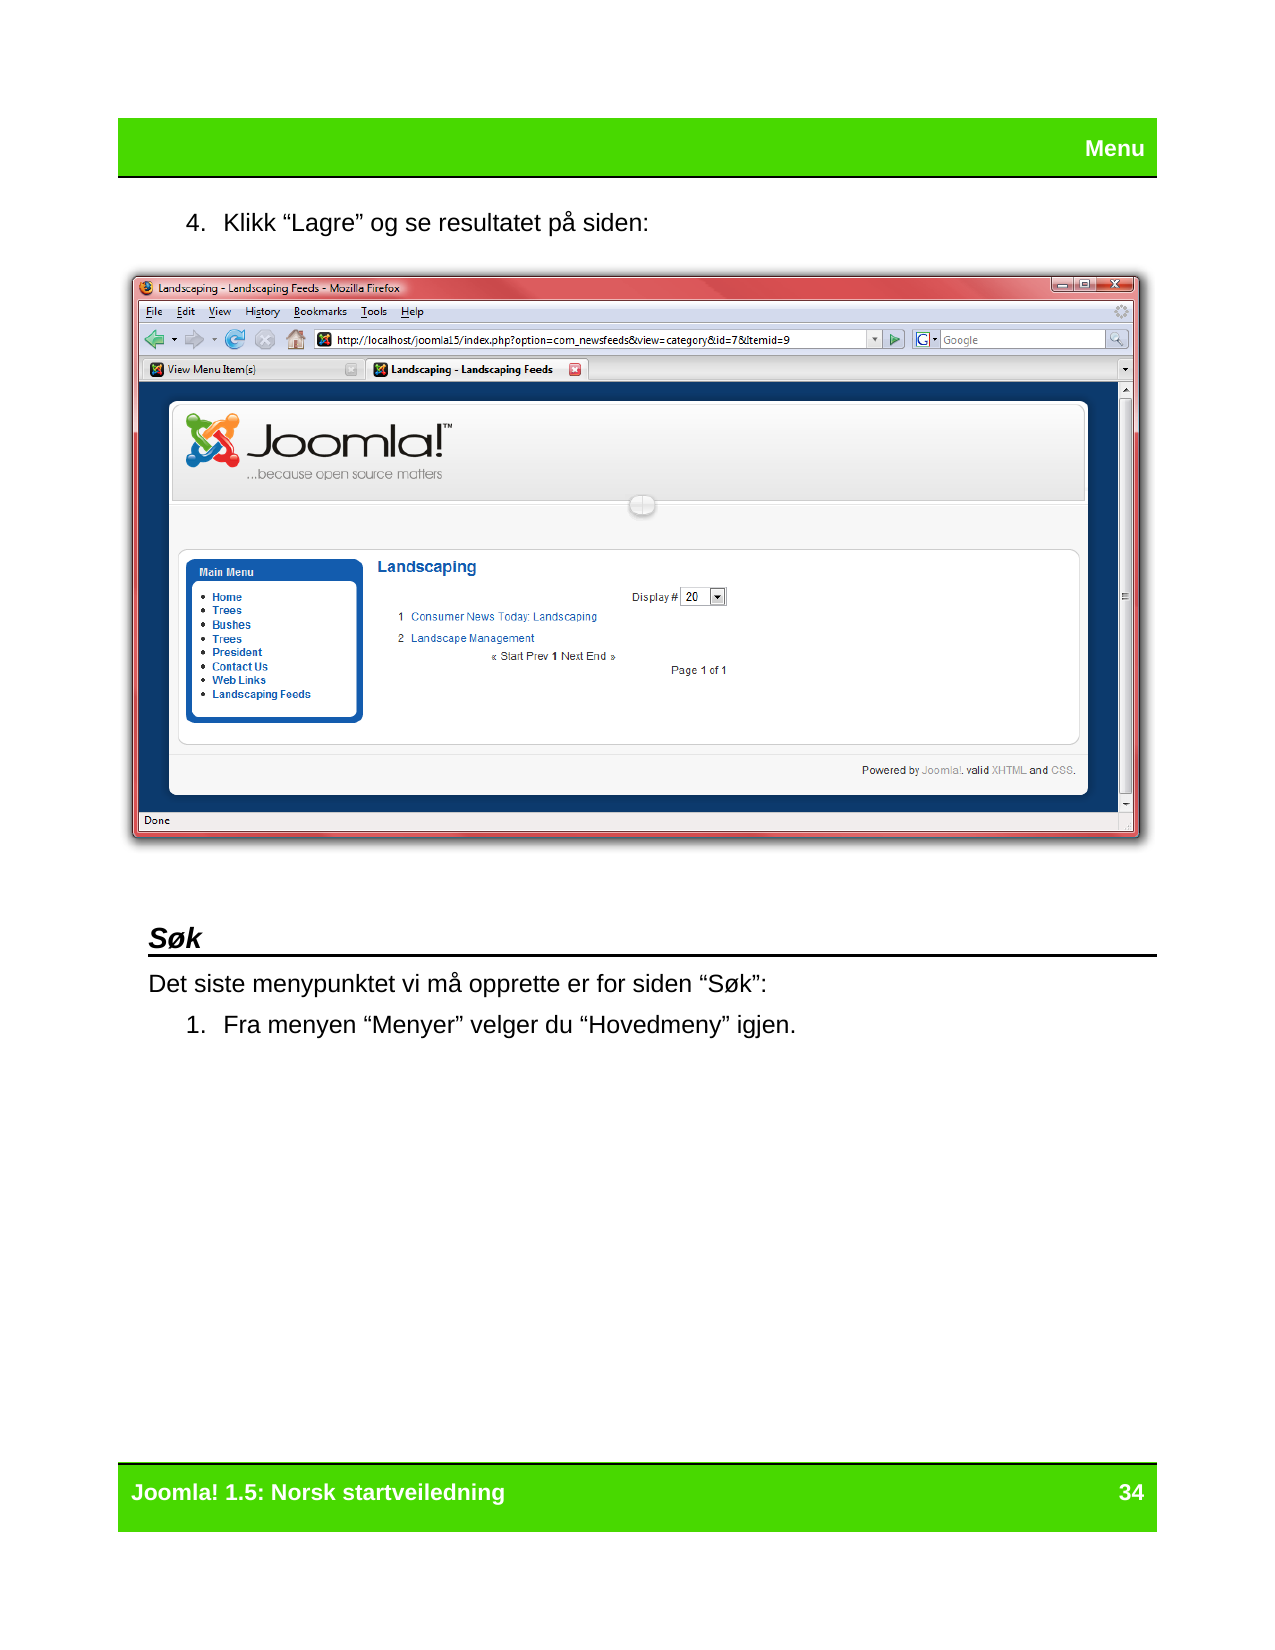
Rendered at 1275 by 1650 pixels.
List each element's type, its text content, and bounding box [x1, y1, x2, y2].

list Klikk “Lagre” og se resultatet på siden: [186, 208, 1157, 237]
list Fra menyen “Menyer” velger du “Hovedmeny” igjen. [186, 1010, 1157, 1039]
subtitle Søk [148, 921, 1157, 954]
picture [119, 263, 1156, 854]
text Det siste menypunktet vi må opprette er for siden “Søk”: [148, 969, 1157, 998]
